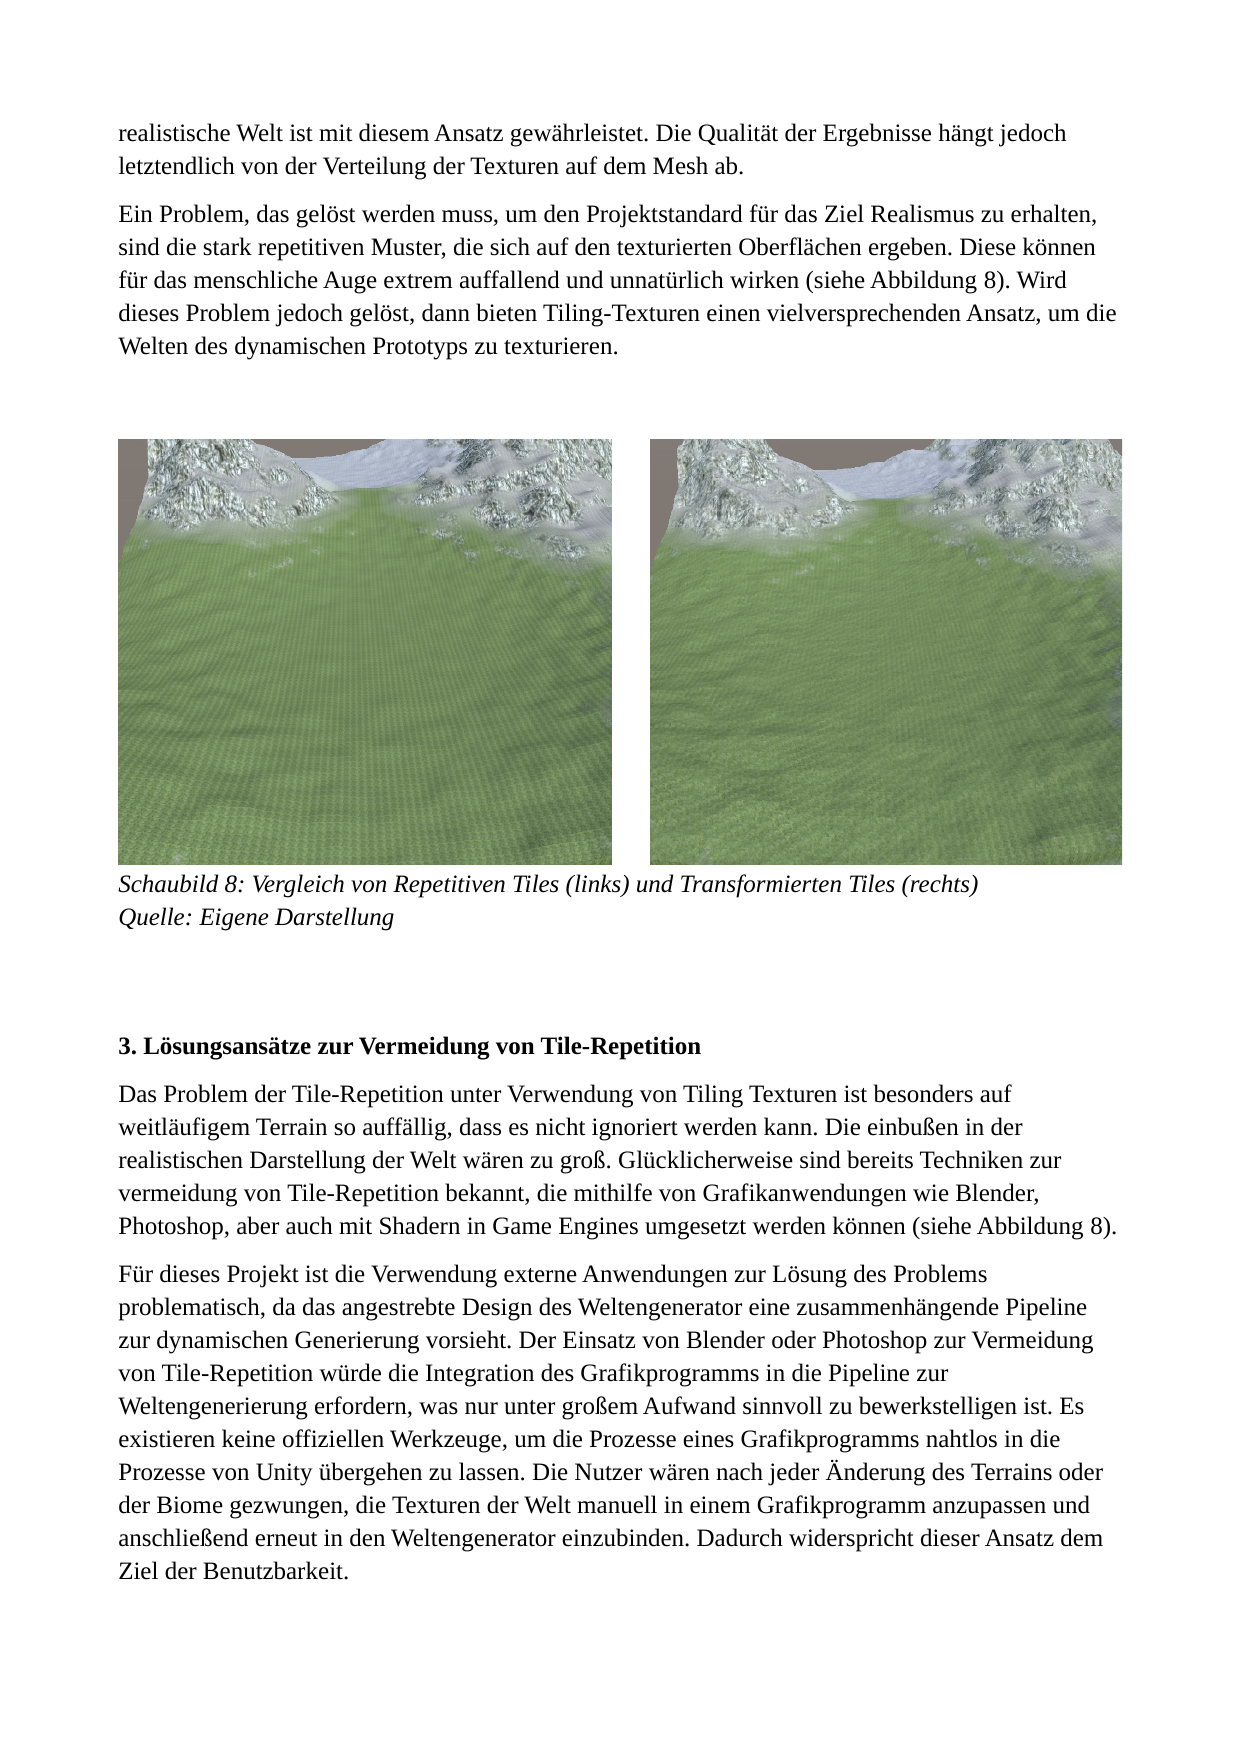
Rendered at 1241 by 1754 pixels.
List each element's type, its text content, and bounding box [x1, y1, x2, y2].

text Für dieses Projekt ist die Verwendung externe Anwendungen zur Lösung des Problems problematisch, da das angestrebte Design des Weltengenerator eine zusammenhängende Pipeline zur dynamischen Generierung vorsieht. Der Einsatz von Blender oder Photoshop zur Vermeidung von Tile-Repetition würde die Integration des Grafikprogramms in die Pipeline zur Weltengenerierung erfordern, was nur unter großem Aufwand sinnvoll zu bewerkstelligen ist. Es existieren keine offiziellen Werkzeuge, um die Prozesse eines Grafikprogramms nahtlos in die Prozesse von Unity übergehen zu lassen. Die Nutzer wären nach jeder Änderung des Terrains oder der Biome gezwungen, die Texturen der Welt manuell in einem Grafikprogramm anzupassen und anschließend erneut in den Weltengenerator einzubinden. Dadurch widerspricht dieser Ansatz dem Ziel der Benutzbarkeit. [118, 1259, 1122, 1584]
picture [118, 439, 1123, 865]
text realistische Welt ist mit diesem Ansatz gewährleistet. Die Qualität der Ergebnisse hängt jedoch letztendlich von der Verteilung der Texturen auf dem Mesh ab. [118, 118, 1122, 180]
text Schaubild 8: Vergleich von Repetitiven Tiles (links) und Transformierten Tiles (rechts) Quelle: Eigene Darstellung [118, 865, 1122, 931]
text Ein Problem, das gelöst werden muss, um den Projektstandard für das Ziel Realismus zu erhalten, sind die stark repetitiven Muster, die sich auf den texturierten Oberflächen ergeben. Diese können für das menschliche Auge extrem auffallend und unnatürlich wirken (siehe Abbildung 8). Wird dieses Problem jedoch gelöst, dann bieten Tiling-Texturen einen vielversprechenden Ansatz, um die Welten des dynamischen Prototyps zu texturieren. [118, 199, 1122, 360]
text Das Problem der Tile-Repetition unter Verwendung von Tiling Texturen ist besonders auf weitläufigem Terrain so auffällig, dass es nicht ignoriert werden kann. Die einbußen in der realistischen Darstellung der Welt wären zu groß. Glücklicherweise sind bereits Techniken zur vermeidung von Tile-Repetition bekannt, die mithilfe von Grafikanwendungen wie Blender, Photoshop, aber auch mit Shadern in Game Engines umgesetzt werden können (siehe Abbildung 8). [118, 1079, 1122, 1239]
text 3. Lösungsansätze zur Vermeidung von Tile-Repetition [118, 1031, 1122, 1060]
